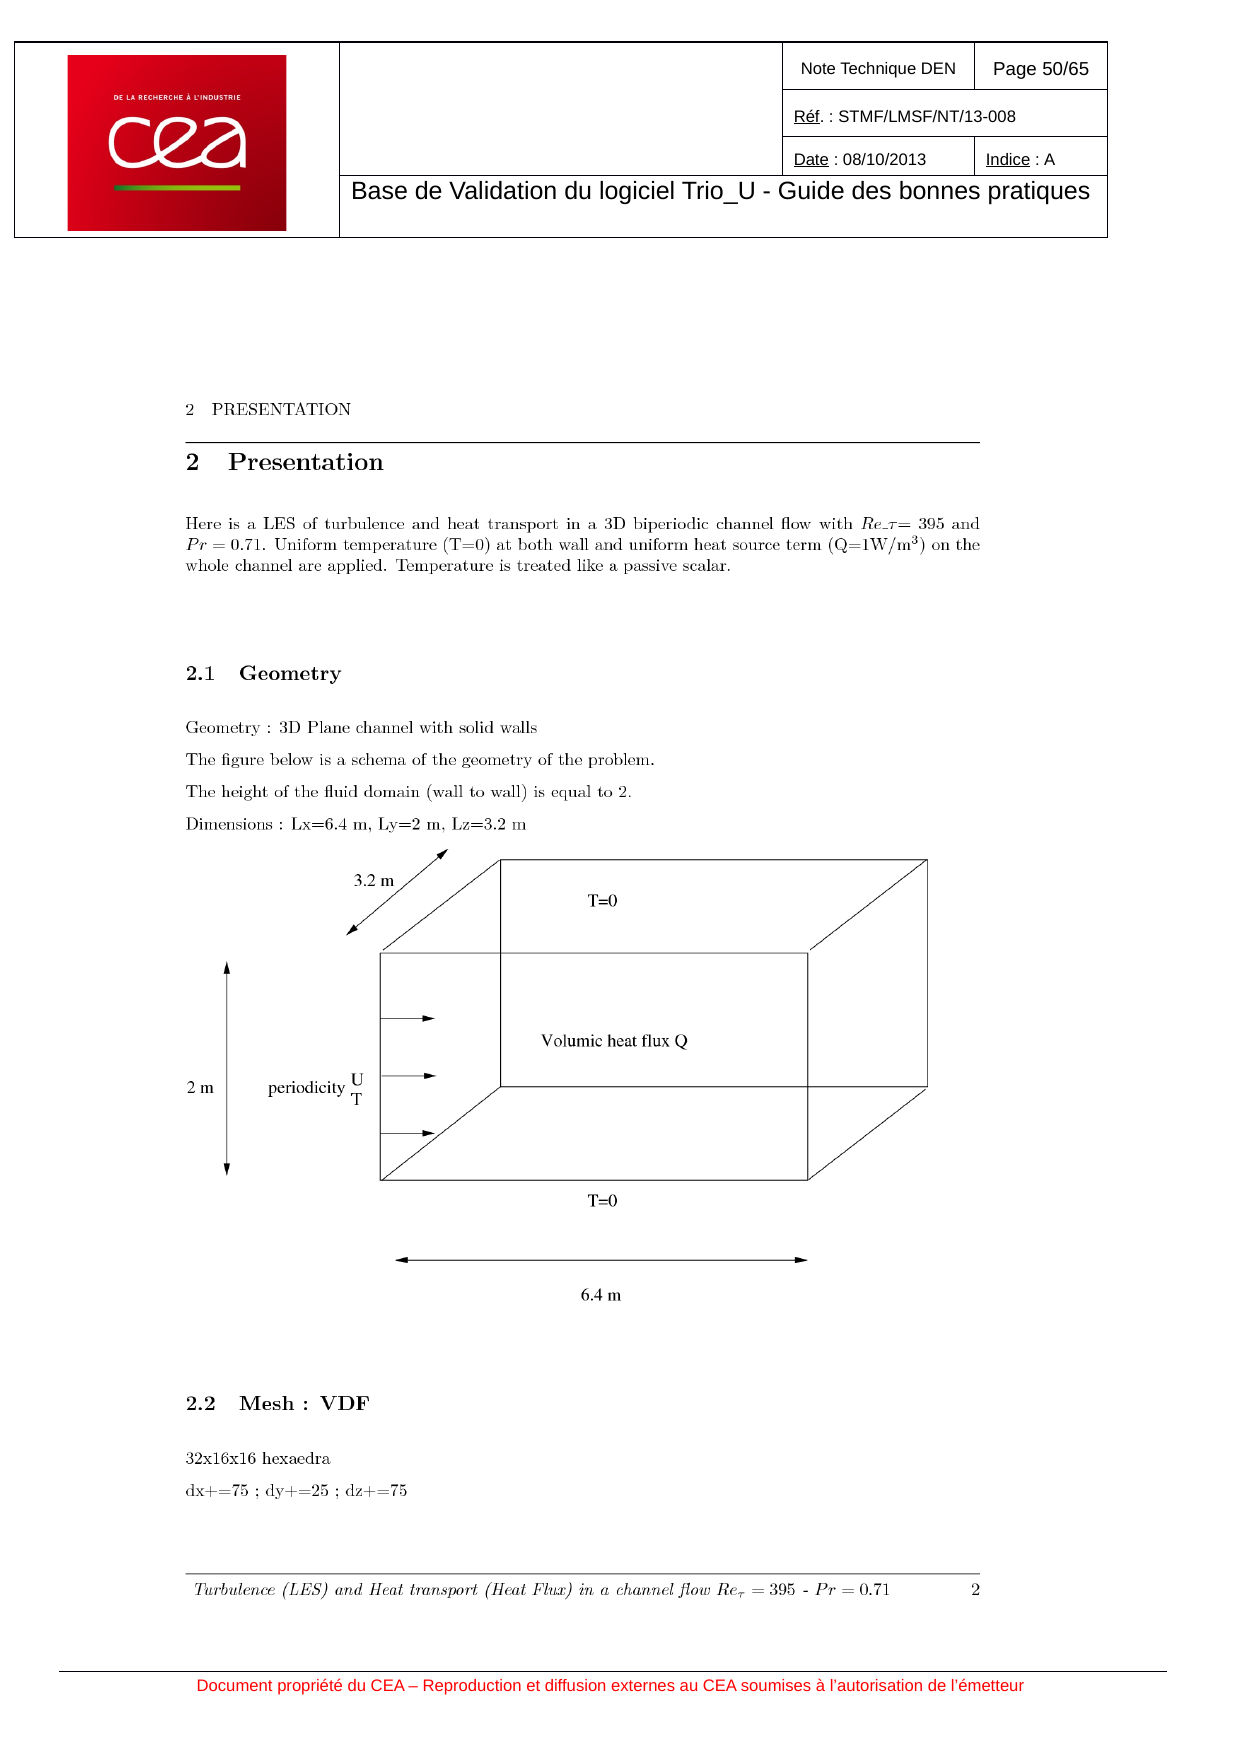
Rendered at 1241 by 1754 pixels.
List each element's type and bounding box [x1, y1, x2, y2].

picture [59, 266, 1102, 1666]
picture [67, 55, 287, 231]
